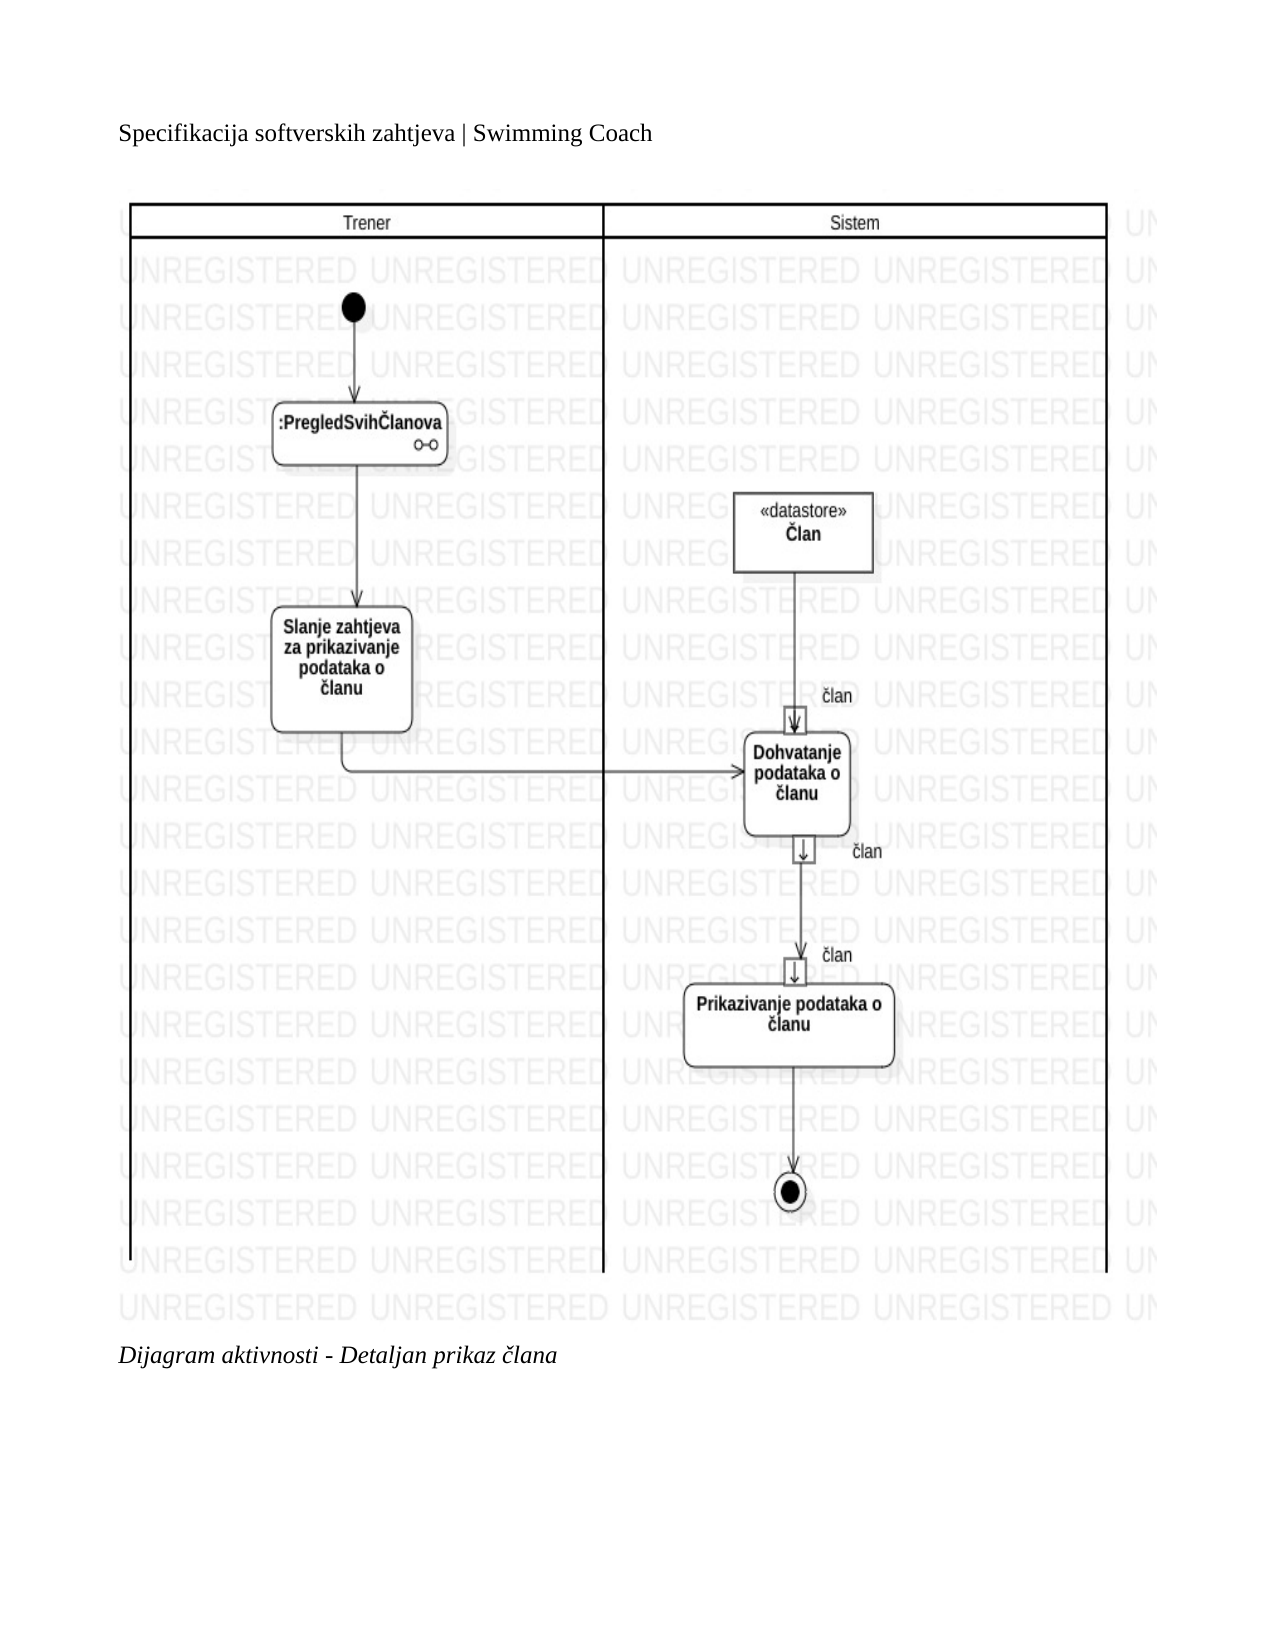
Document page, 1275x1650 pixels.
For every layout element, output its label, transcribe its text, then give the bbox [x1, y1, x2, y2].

text Dijagram aktivnosti - Detaljan prikaz člana [118, 1336, 1157, 1369]
picture [118, 189, 1157, 1336]
